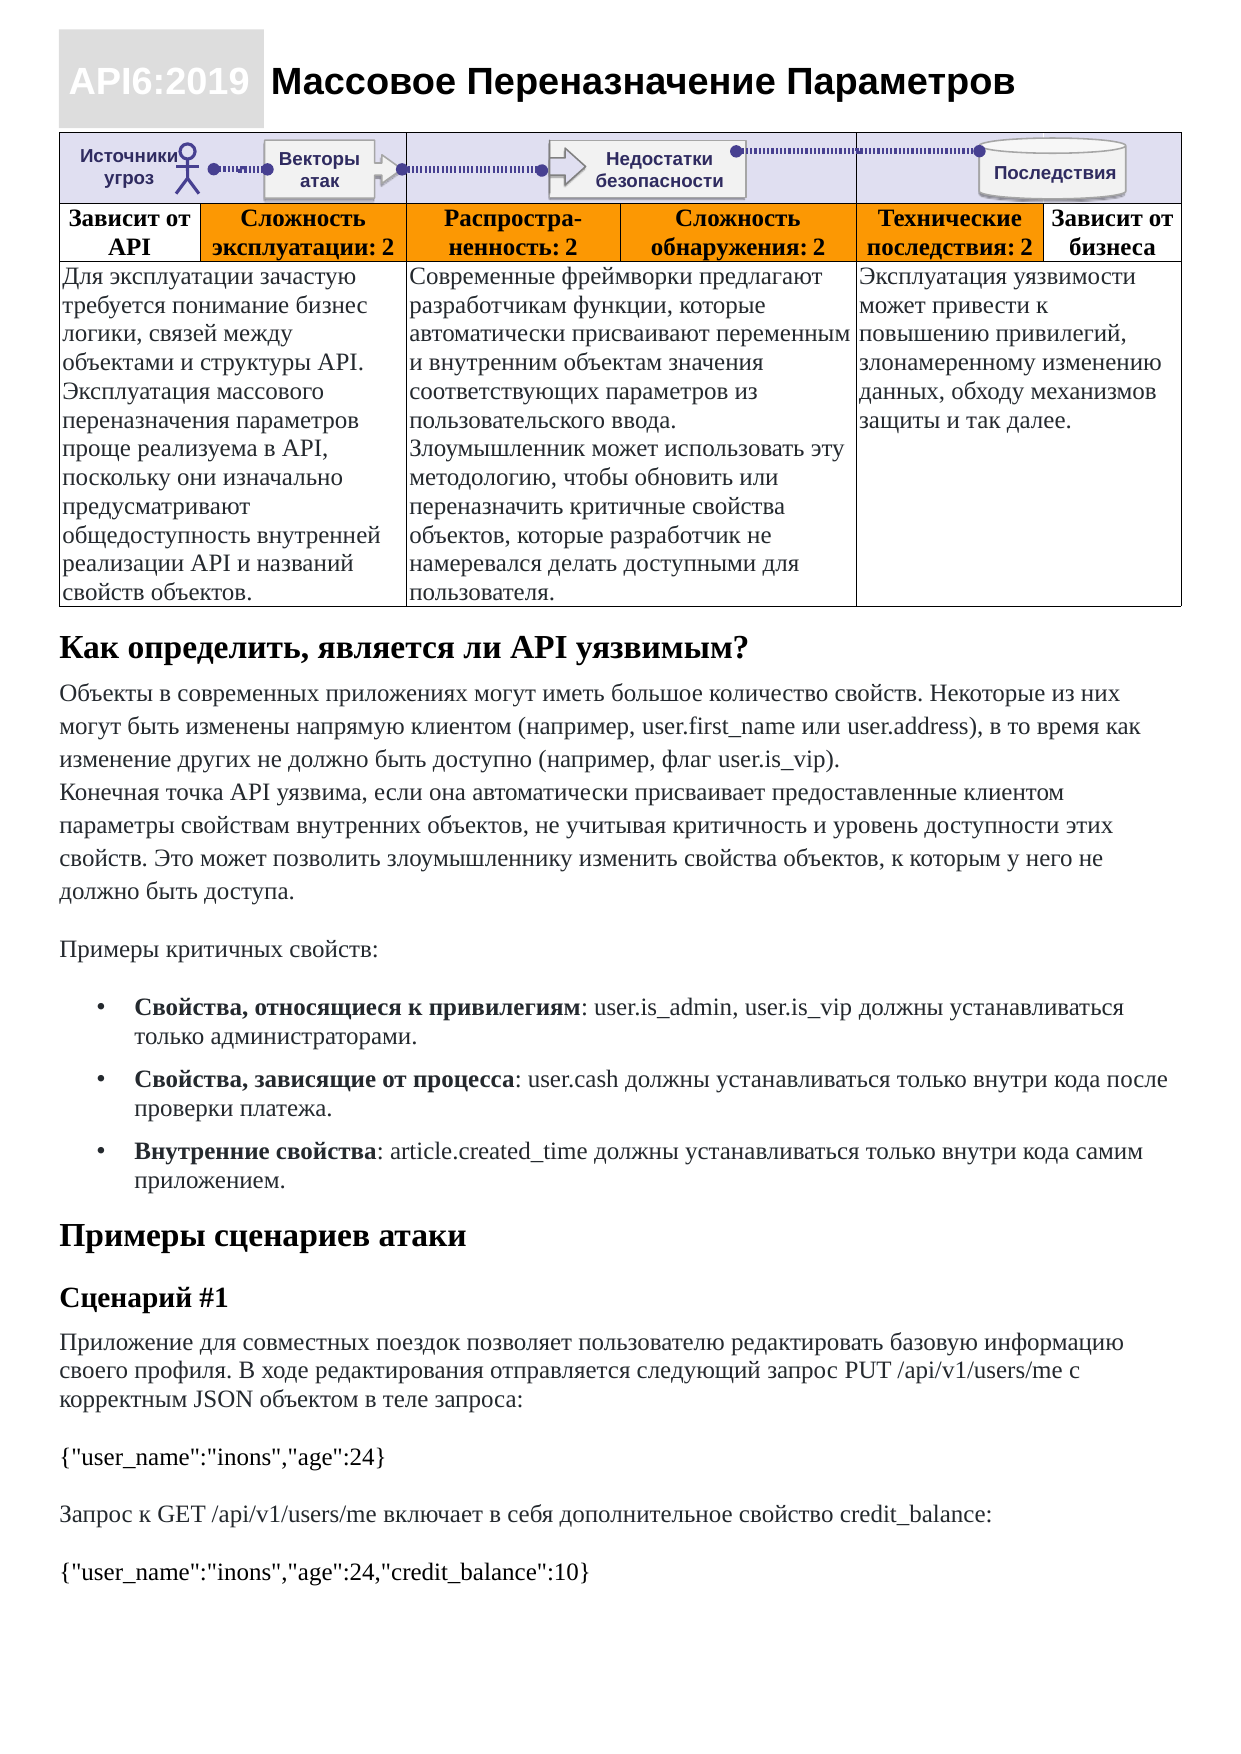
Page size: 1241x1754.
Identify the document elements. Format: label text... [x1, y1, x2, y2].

table_header [375, 175, 406, 203]
text {"user_name":"inons","age":24} [59, 1442, 1181, 1470]
text Объекты в современных приложениях могут иметь большое количество свойств. Некоторые из них могут быть изменены напрямую клиентом (например, user.first_name или user.address), в то время как изменение других не должно быть доступно (например, флаг user.is_vip). [59, 678, 1181, 773]
text Запрос к GET /api/v1/users/me включает в себя дополнительное свойство credit_balance: [59, 1499, 1181, 1528]
list Свойства, относящиеся к привилегиям: user.is_admin, user.is_vip должны устанавливаться только администраторами. [97, 992, 1181, 1050]
table_cell Современные фреймворки предлагают разработчикам функции, которые автоматически присваивают переменным и внутренним объектам значения соответствующих параметров из пользовательского ввода. Злоумышленник может использовать эту методологию, чтобы обновить или переназначить критичные свойства объектов, которые разработчик не намеревался делать доступными для пользователя. [407, 262, 856, 606]
table_cell Зависит от API [60, 204, 200, 261]
text Конечная точка API уязвима, если она автоматически присваивает предоставленные клиентом параметры свойствам внутренних объектов, не учитывая критичность и уровень доступности этих свойств. Это может позволить злоумышленнику изменить свойства объектов, к которым у него не должно быть доступа. [59, 777, 1181, 905]
table_header [60, 133, 200, 203]
table_cell Технические последствия: 2 [857, 204, 1043, 261]
table_cell Сложность обнаружения: 2 [621, 204, 856, 261]
subtitle Примеры сценариев атаки [59, 1215, 1181, 1253]
table_cell Сложность эксплуатации: 2 [201, 204, 406, 261]
table_header [620, 133, 856, 203]
table_cell Распростра-ненность: 2 [407, 204, 620, 261]
subtitle Сценарий #1 [59, 1280, 1181, 1314]
table_header [200, 133, 406, 203]
table_header [857, 133, 1043, 203]
list Свойства, зависящие от процесса: user.cash должны устанавливаться только внутри кода после проверки платежа. [97, 1064, 1181, 1122]
list Внутренние свойства: article.created_time должны устанавливаться только внутри кода самим приложением. [97, 1136, 1181, 1194]
table_header [407, 133, 620, 203]
text Примеры критичных свойств: [59, 934, 1181, 963]
subtitle Как определить, является ли API уязвимым? [59, 627, 1181, 666]
text {"user_name":"inons","age":24,"credit_balance":10} [59, 1557, 1181, 1585]
table_cell Зависит от бизнеса [1044, 204, 1181, 261]
table_header [1044, 133, 1181, 203]
text Приложение для совместных поездок позволяет пользователю редактировать базовую информацию своего профиля. В ходе редактирования отправляется следующий запрос PUT /api/v1/users/me с корректным JSON объектом в теле запроса: [59, 1327, 1181, 1413]
table_cell Для эксплуатации зачастую требуется понимание бизнес логики, связей между объектами и структуры API. Эксплуатация массового переназначения параметров проще реализуема в API, поскольку они изначально предусматривают общедоступность внутренней реализации API и названий свойств объектов. [60, 262, 406, 606]
table_header [182, 146, 193, 157]
table_cell Эксплуатация уязвимости может привести к повышению привилегий, злонамеренному изменению данных, обходу механизмов защиты и так далее. [857, 262, 1181, 606]
